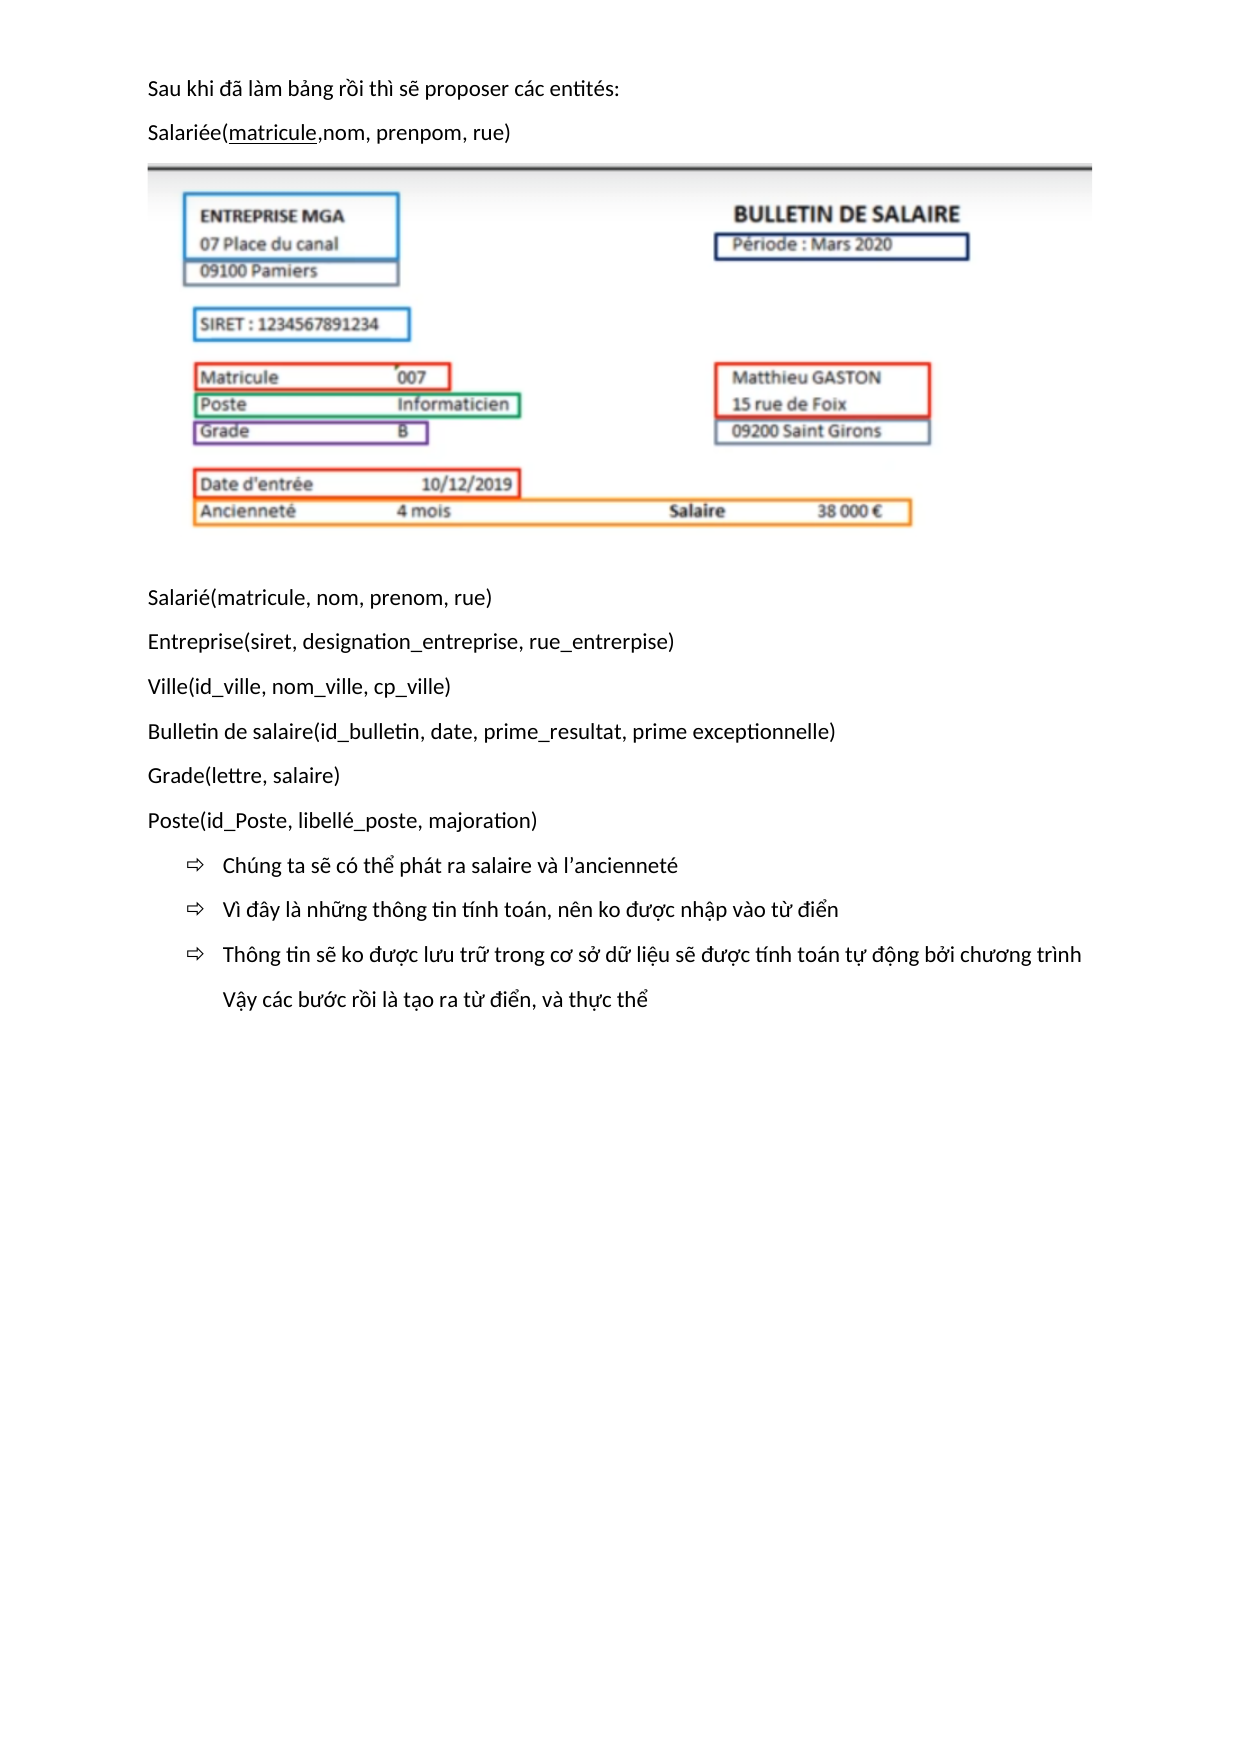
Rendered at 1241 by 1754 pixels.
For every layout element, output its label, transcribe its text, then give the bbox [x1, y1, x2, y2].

list Vì đây là những thông tin tính toán, nên ko được nhập vào từ điển [185, 896, 1093, 924]
text Bulletin de salaire(id_bulletin, date, prime_resultat, prime exceptionnelle) [148, 717, 1093, 745]
text Salariée(matricule,nom, prenpom, rue) [148, 118, 1093, 147]
text Entreprise(siret, designation_entreprise, rue_entrerpise) [148, 627, 1093, 656]
text Salarié(matricule, nom, prenom, rue) [148, 583, 1093, 611]
text Poste(id_Poste, libellé_poste, majoration) [148, 806, 1093, 834]
list Chúng ta sẽ có thể phát ra salaire và l’ancienneté [185, 851, 1093, 879]
text Sau khi đã làm bảng rồi thì sẽ proposer các entités: [148, 74, 1093, 102]
text Ville(id_ville, nom_ville, cp_ville) [148, 672, 1093, 700]
list Vậy các bước rồi là tạo ra từ điển, và thực thể [223, 985, 1093, 1013]
text Grade(lettre, salaire) [148, 762, 1093, 789]
list Thông tin sẽ ko được lưu trữ trong cơ sở dữ liệu sẽ được tính toán tự động bởi chương trình [185, 940, 1093, 968]
